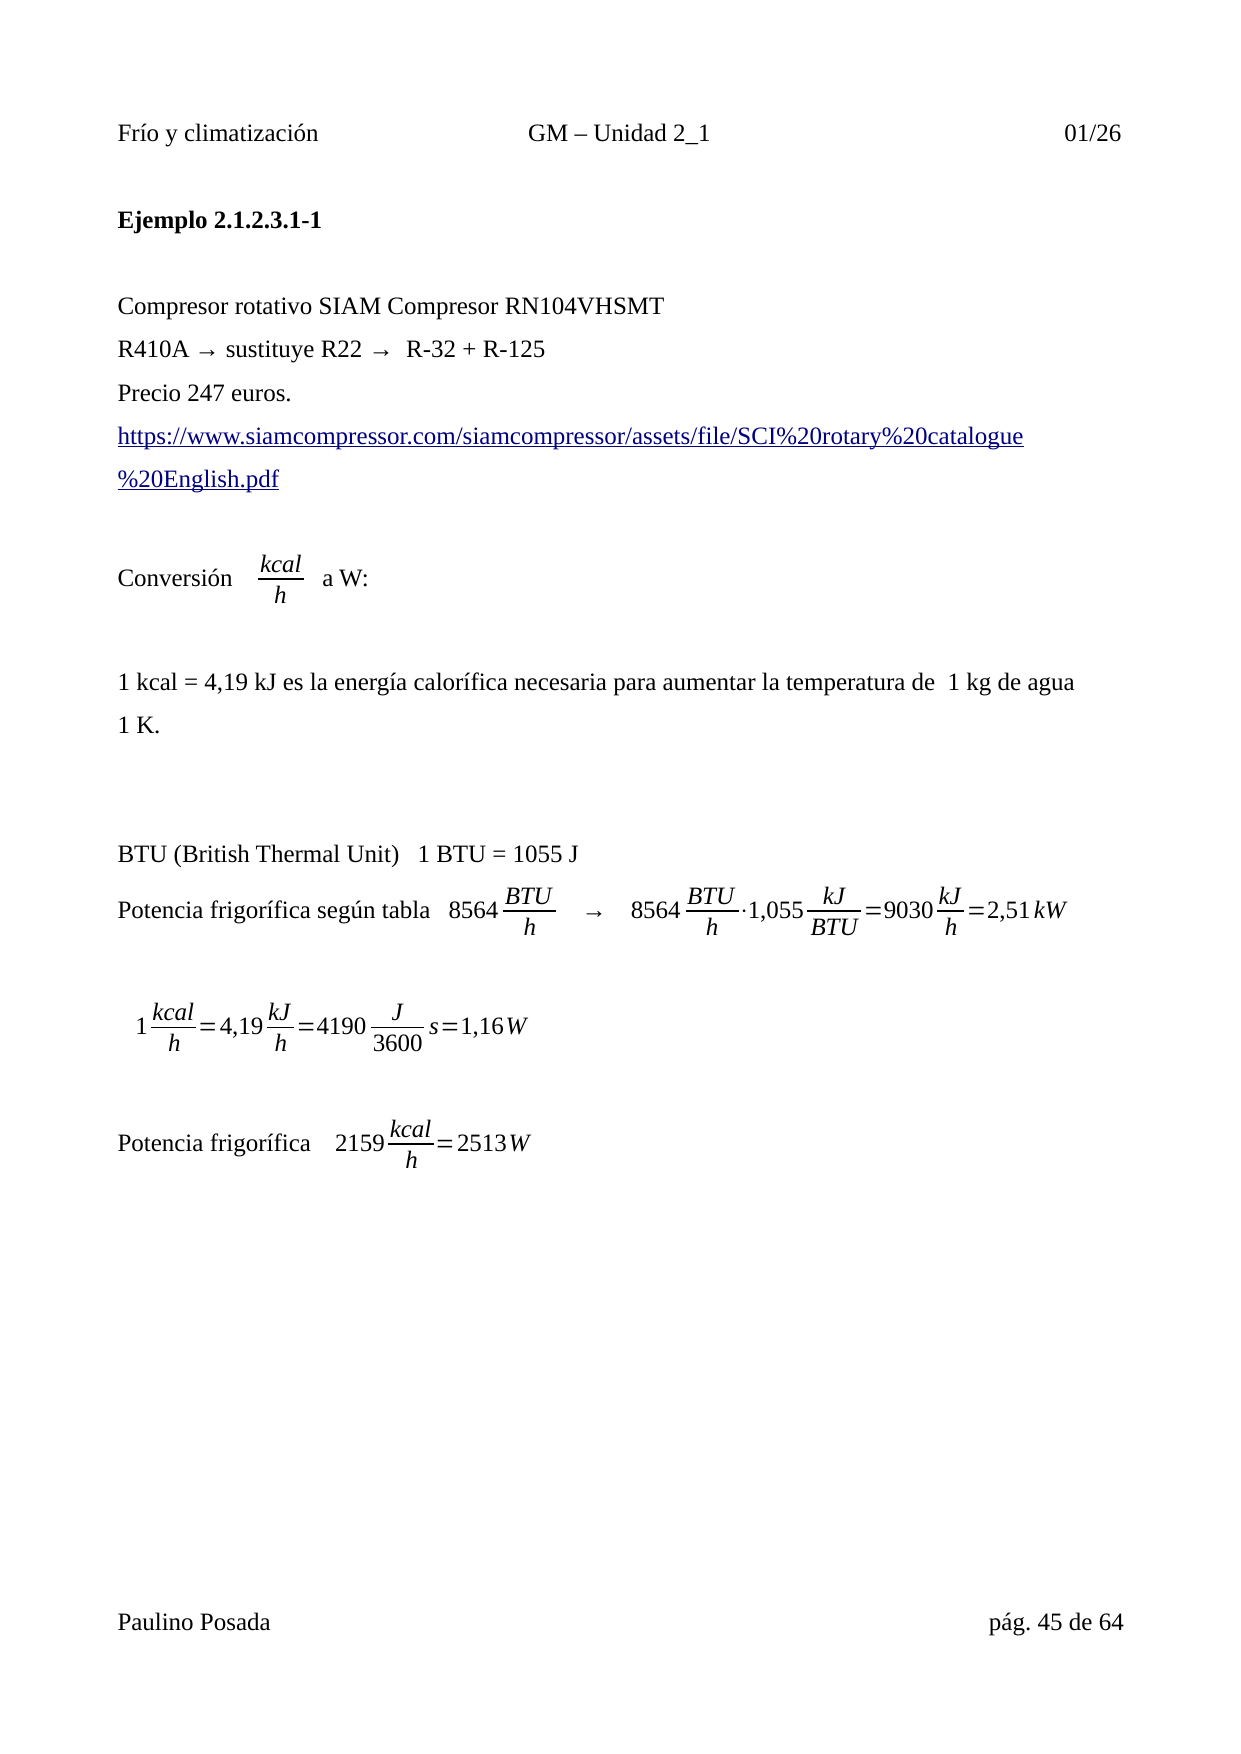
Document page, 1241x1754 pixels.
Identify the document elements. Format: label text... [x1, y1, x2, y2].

text Potencia frigorífica [117, 1115, 1123, 1174]
text Compresor rotativo SIAM Compresor RN104VHSMT [117, 291, 1123, 320]
text BTU (British Thermal Unit) 1 BTU = 1055 J [117, 839, 1123, 868]
text https://www.siamcompressor.com/siamcompressor/assets/file/SCI%20rotary%20catalogue%20English.pdf [117, 421, 1123, 493]
text Ejemplo 2.1.2.3.1-1 [117, 205, 1123, 234]
text Potencia frigorífica según tabla → [117, 882, 1123, 941]
text R410A → sustituye R22 → R-32 + R-125 [117, 334, 1123, 363]
text Precio 247 euros. [117, 378, 1123, 406]
text 1 K. [117, 710, 1123, 738]
text Conversión a W: [117, 550, 1123, 609]
text 1 kcal = 4,19 kJ es la energía calorífica necesaria para aumentar la temperatura de 1 kg de agua [117, 667, 1123, 695]
